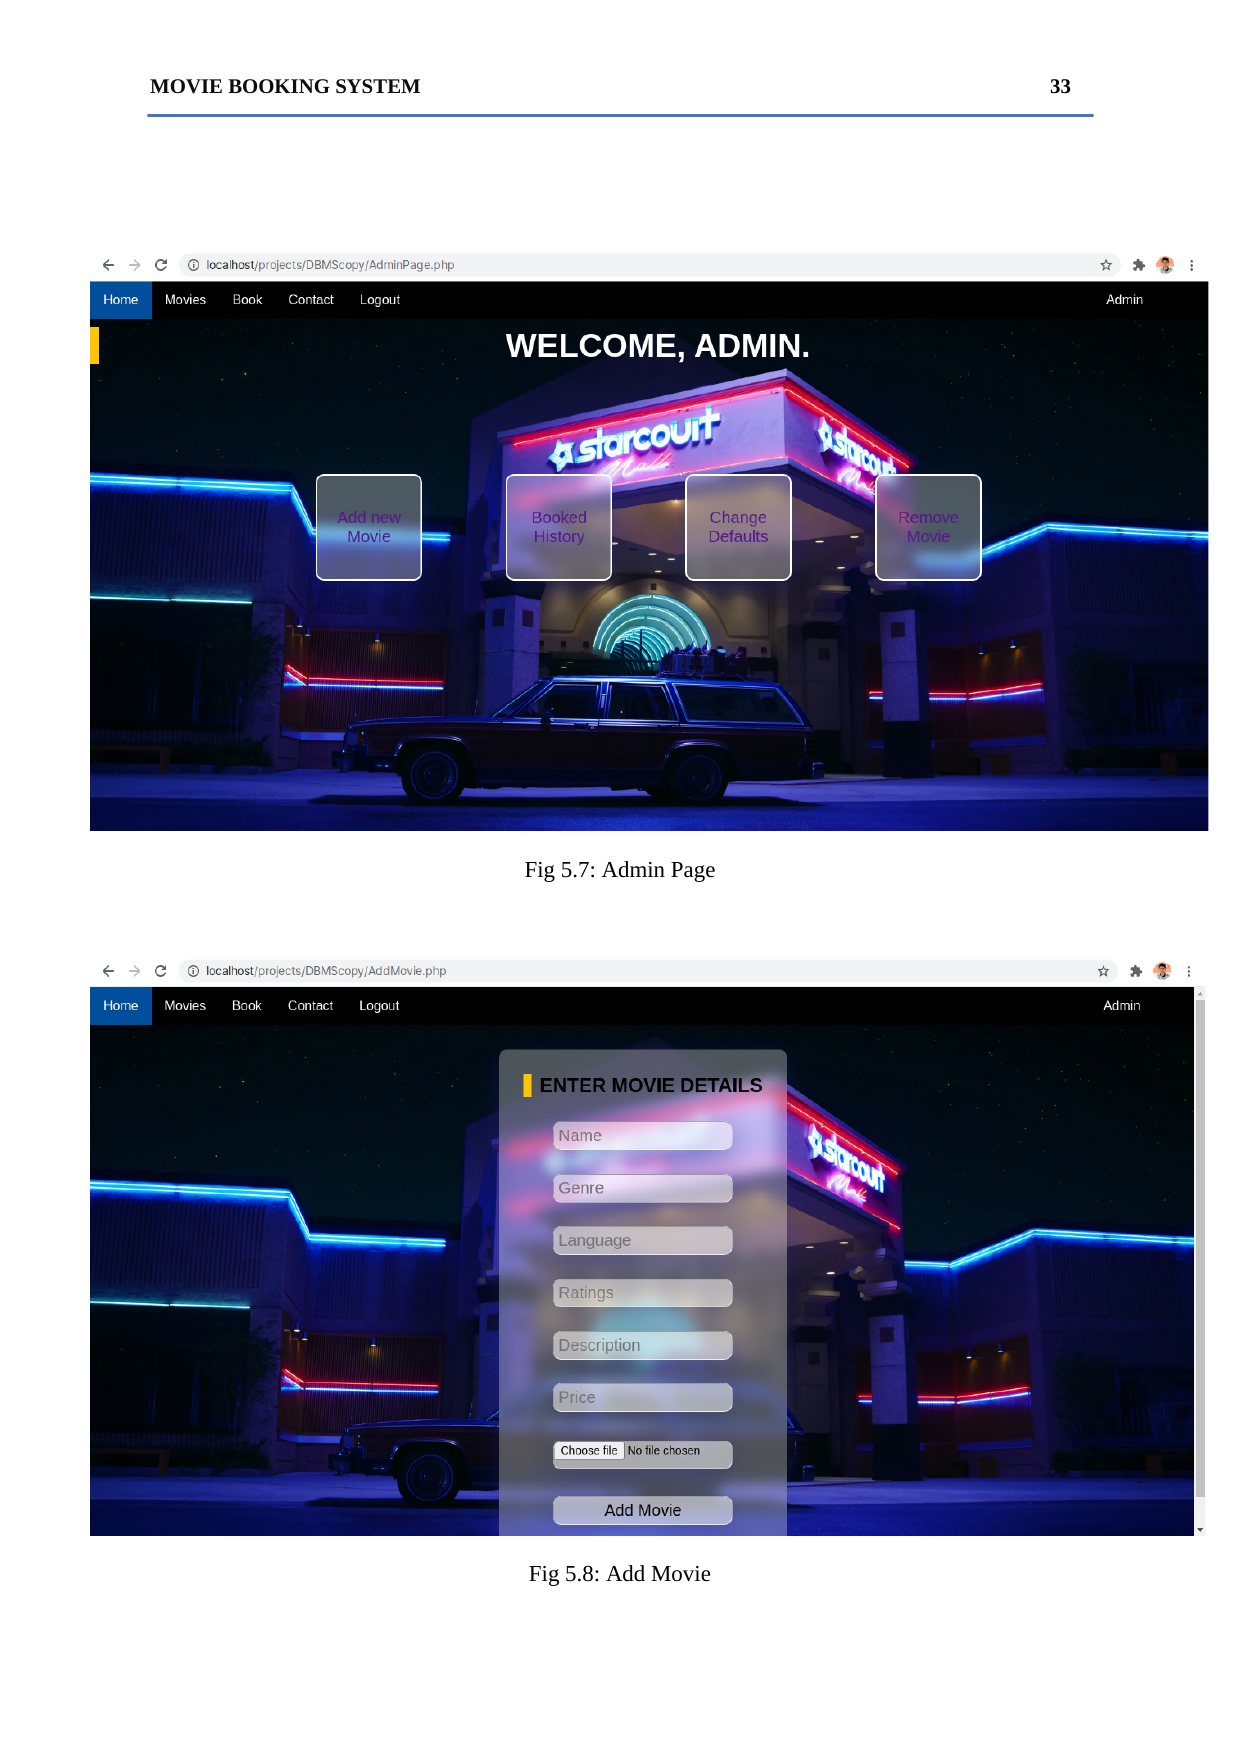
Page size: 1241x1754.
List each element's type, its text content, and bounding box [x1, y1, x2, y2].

text Fig 5.7: Admin Page [150, 831, 1089, 882]
text [150, 227, 1089, 251]
text Fig 5.8: Add Movie [150, 1536, 1089, 1586]
picture [90, 956, 1206, 1536]
picture [90, 251, 1209, 831]
text [150, 933, 1089, 956]
